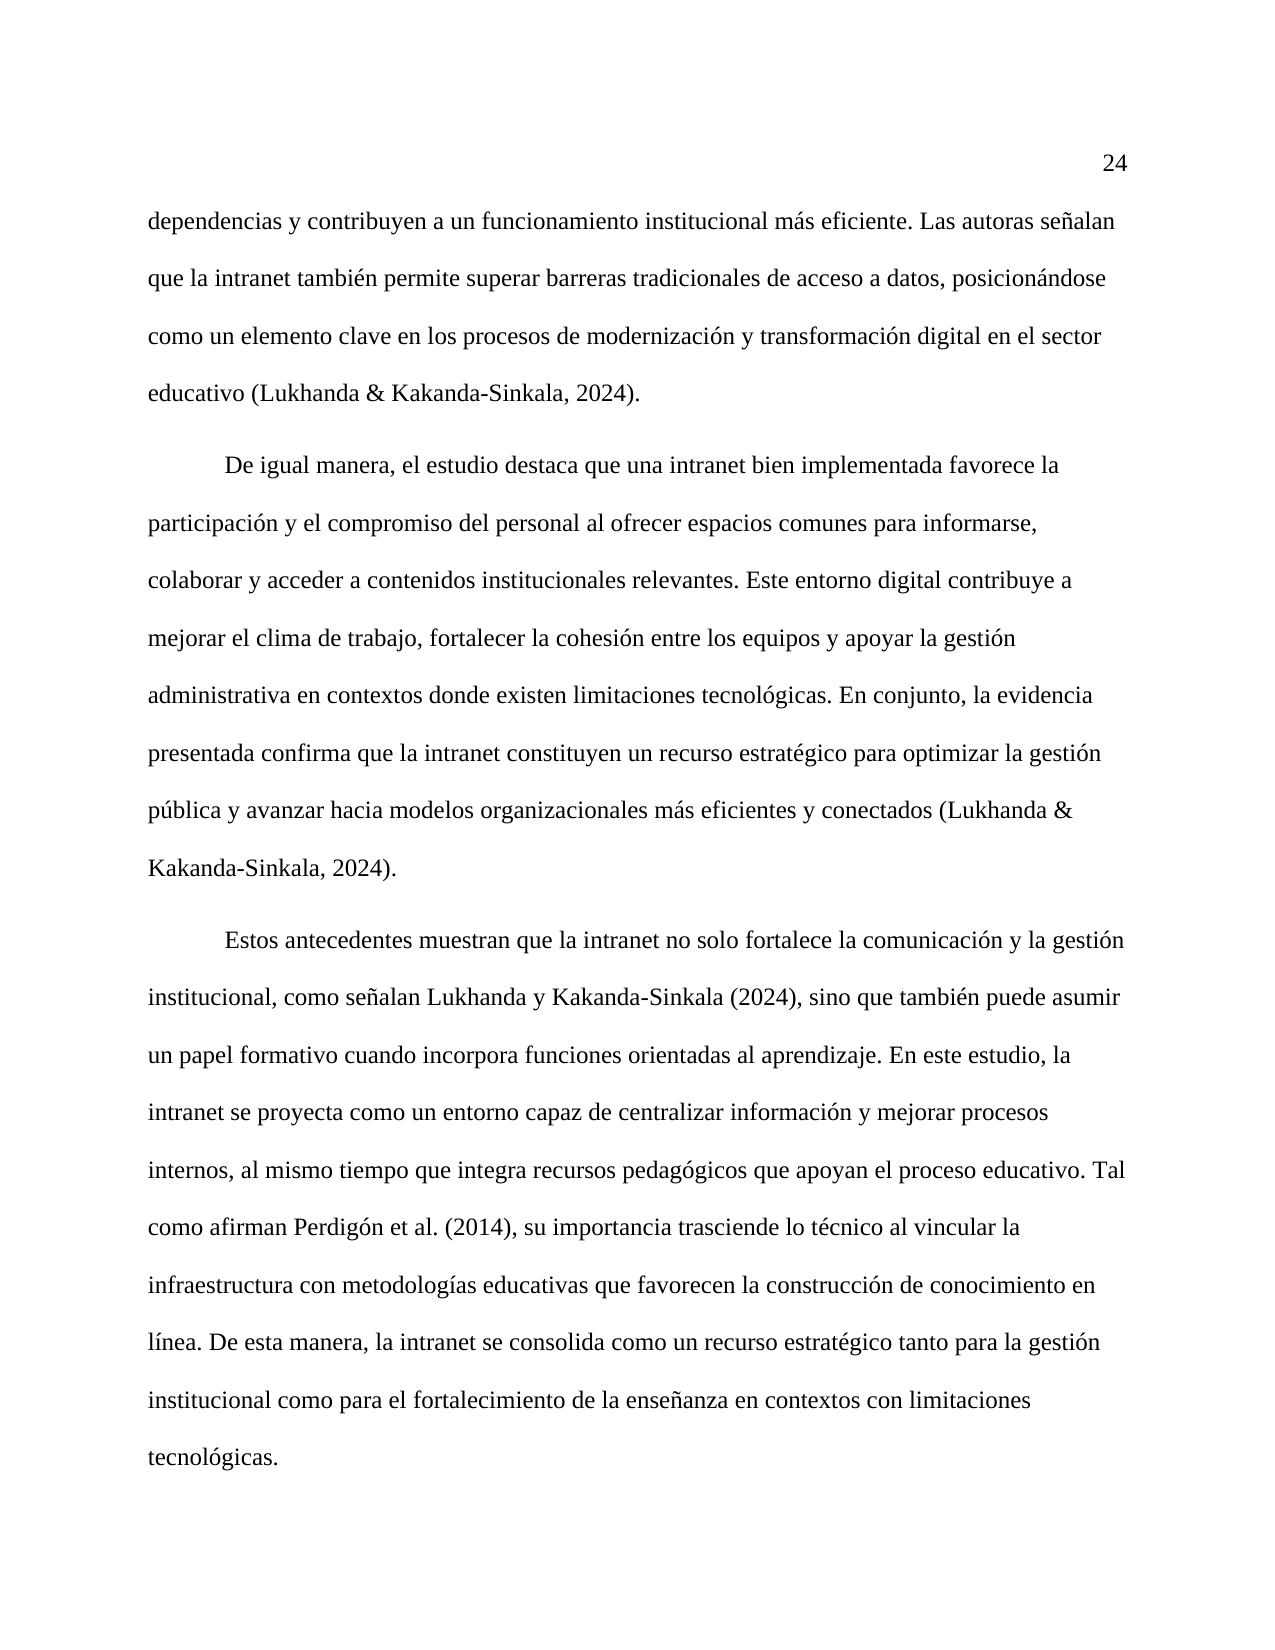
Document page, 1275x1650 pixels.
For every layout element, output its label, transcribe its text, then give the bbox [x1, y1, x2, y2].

text De igual manera, el estudio destaca que una intranet bien implementada favorece la participación y el compromiso del personal al ofrecer espacios comunes para informarse, colaborar y acceder a contenidos institucionales relevantes. Este entorno digital contribuye a mejorar el clima de trabajo, fortalecer la cohesión entre los equipos y apoyar la gestión administrativa en contextos donde existen limitaciones tecnológicas. En conjunto, la evidencia presentada confirma que la intranet constituyen un recurso estratégico para optimizar la gestión pública y avanzar hacia modelos organizacionales más eficientes y conectados (Lukhanda & Kakanda-Sinkala, 2024). [148, 450, 1127, 882]
text Estos antecedentes muestran que la intranet no solo fortalece la comunicación y la gestión institucional, como señalan Lukhanda y Kakanda-Sinkala (2024), sino que también puede asumir un papel formativo cuando incorpora funciones orientadas al aprendizaje. En este estudio, la intranet se proyecta como un entorno capaz de centralizar información y mejorar procesos internos, al mismo tiempo que integra recursos pedagógicos que apoyan el proceso educativo. Tal como afirman Perdigón et al. (2014), su importancia trasciende lo técnico al vincular la infraestructura con metodologías educativas que favorecen la construcción de conocimiento en línea. De esta manera, la intranet se consolida como un recurso estratégico tanto para la gestión institucional como para el fortalecimiento de la enseñanza en contextos con limitaciones tecnológicas. [148, 925, 1127, 1471]
text dependencias y contribuyen a un funcionamiento institucional más eficiente. Las autoras señalan que la intranet también permite superar barreras tradicionales de acceso a datos, posicionándose como un elemento clave en los procesos de modernización y transformación digital en el sector educativo (Lukhanda & Kakanda-Sinkala, 2024). [148, 206, 1127, 407]
